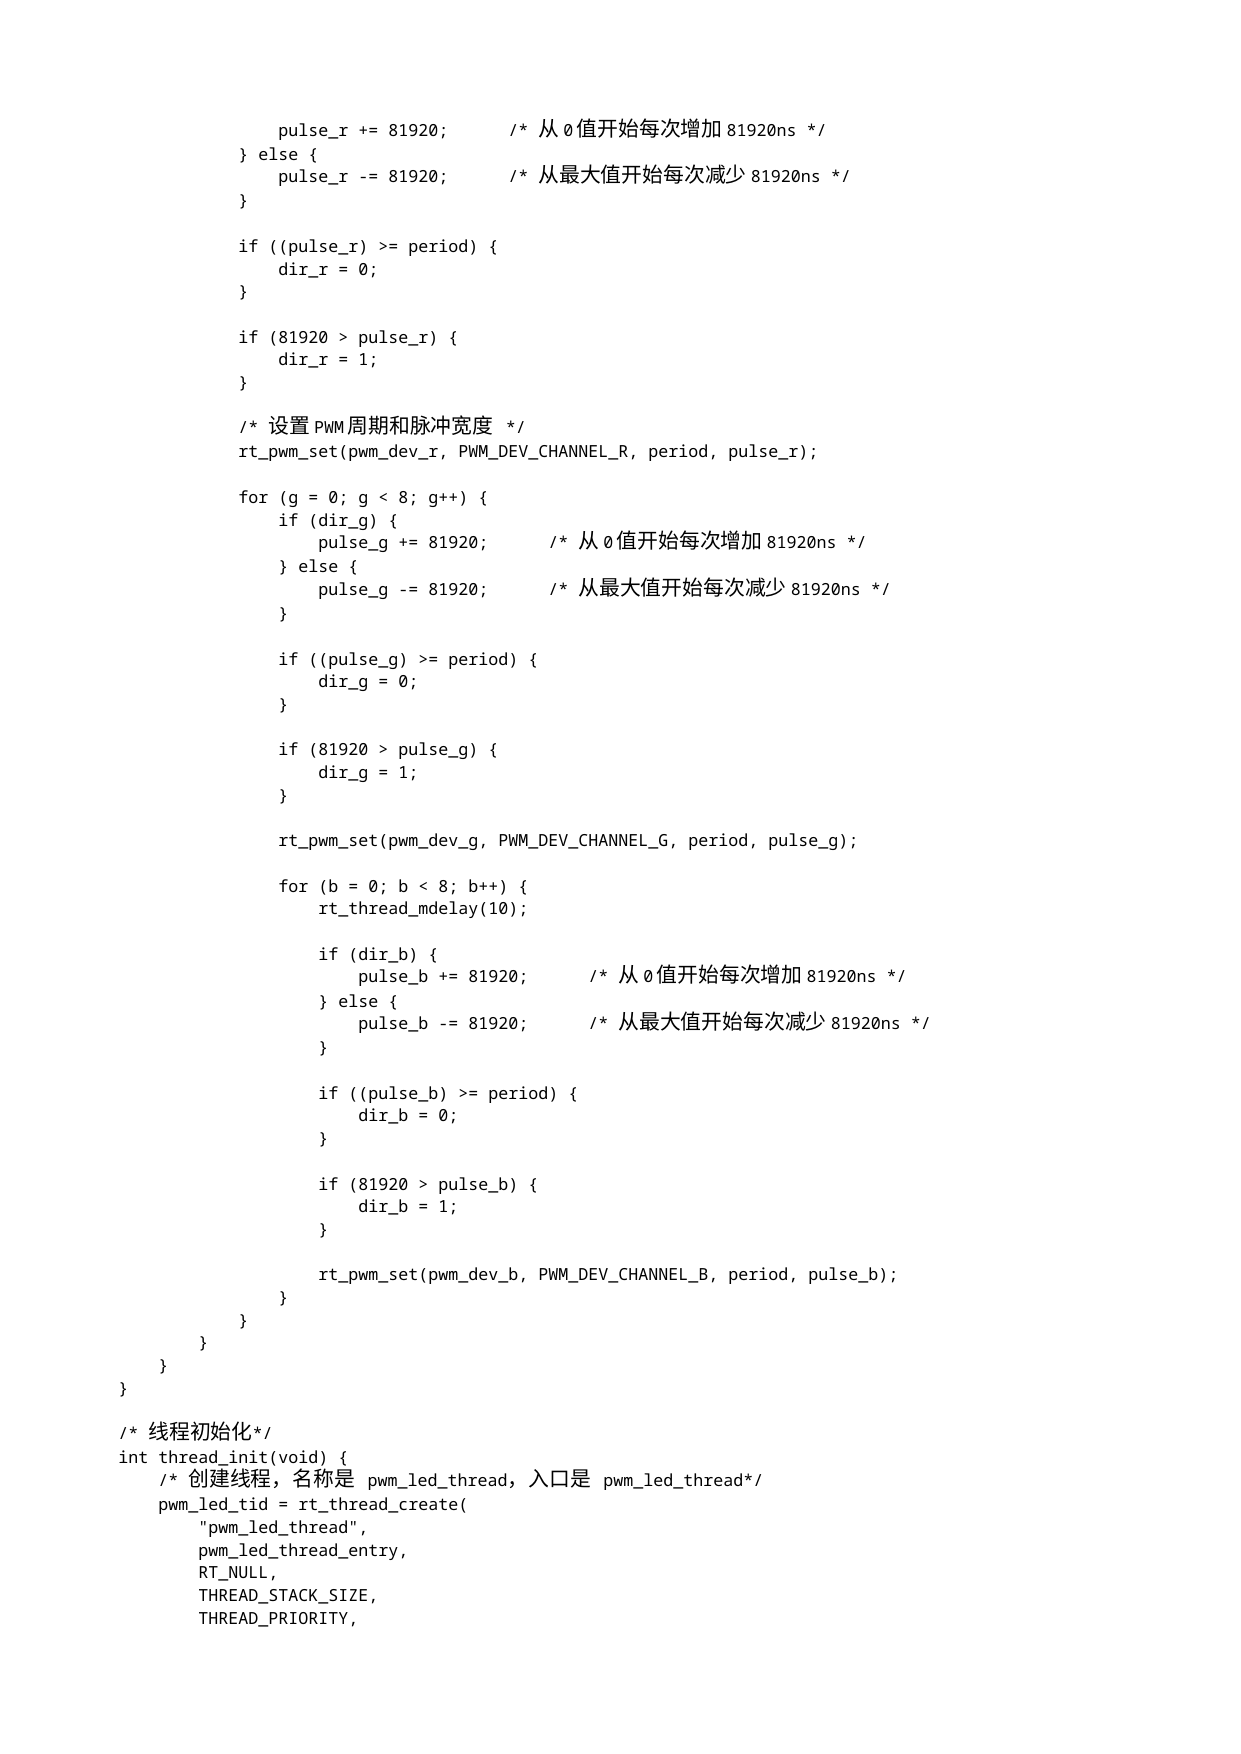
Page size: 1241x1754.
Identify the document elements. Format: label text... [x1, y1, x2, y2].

text pulse_r += 81920; /* 从0值开始每次增加81920ns */ [118, 118, 1122, 142]
text } [118, 1354, 1122, 1377]
text "pwm_led_thread", [118, 1516, 1122, 1538]
text dir_g = 1; [118, 761, 1122, 783]
text } else { [118, 555, 1122, 578]
text rt_thread_mdelay(10); [118, 897, 1122, 920]
text } [118, 189, 1122, 212]
text pulse_r -= 81920; /* 从最大值开始每次减少81920ns */ [118, 165, 1122, 189]
text if (81920 > pulse_r) { [118, 325, 1122, 348]
text } [118, 1036, 1122, 1059]
text } else { [118, 142, 1122, 165]
text } [118, 602, 1122, 624]
text dir_b = 1; [118, 1195, 1122, 1218]
text /* 设置PWM周期和脉冲宽度 */ [118, 416, 1122, 440]
text } [118, 1377, 1122, 1399]
text dir_b = 0; [118, 1104, 1122, 1127]
text pwm_led_thread_entry, [118, 1538, 1122, 1561]
text pulse_b -= 81920; /* 从最大值开始每次减少81920ns */ [118, 1012, 1122, 1036]
text if ((pulse_r) >= period) { [118, 234, 1122, 257]
text } [118, 280, 1122, 302]
text THREAD_STACK_SIZE, [118, 1584, 1122, 1606]
text RT_NULL, [118, 1561, 1122, 1584]
text } [118, 371, 1122, 393]
text if (dir_b) { [118, 942, 1122, 965]
text /* 线程初始化*/ [118, 1422, 1122, 1446]
text } [118, 1218, 1122, 1240]
text } [118, 693, 1122, 715]
text rt_pwm_set(pwm_dev_g, PWM_DEV_CHANNEL_G, period, pulse_g); [118, 829, 1122, 852]
text int thread_init(void) { [118, 1446, 1122, 1469]
text pwm_led_tid = rt_thread_create( [118, 1493, 1122, 1516]
text } else { [118, 989, 1122, 1012]
text } [118, 1286, 1122, 1308]
text if (dir_g) { [118, 508, 1122, 531]
text pulse_g += 81920; /* 从0值开始每次增加81920ns */ [118, 531, 1122, 555]
text dir_r = 1; [118, 348, 1122, 371]
text rt_pwm_set(pwm_dev_b, PWM_DEV_CHANNEL_B, period, pulse_b); [118, 1263, 1122, 1286]
text if (81920 > pulse_g) { [118, 738, 1122, 761]
text } [118, 1308, 1122, 1331]
text pulse_g -= 81920; /* 从最大值开始每次减少81920ns */ [118, 578, 1122, 602]
text dir_g = 0; [118, 670, 1122, 693]
text for (g = 0; g < 8; g++) { [118, 486, 1122, 508]
text for (b = 0; b < 8; b++) { [118, 874, 1122, 897]
text if ((pulse_g) >= period) { [118, 647, 1122, 670]
text } [118, 783, 1122, 806]
text if ((pulse_b) >= period) { [118, 1081, 1122, 1104]
text } [118, 1127, 1122, 1149]
text } [118, 1331, 1122, 1354]
text THREAD_PRIORITY, [118, 1606, 1122, 1629]
text if (81920 > pulse_b) { [118, 1172, 1122, 1195]
text rt_pwm_set(pwm_dev_r, PWM_DEV_CHANNEL_R, period, pulse_r); [118, 440, 1122, 463]
text /* 创建线程，名称是 pwm_led_thread，入口是 pwm_led_thread*/ [118, 1469, 1122, 1493]
text dir_r = 0; [118, 257, 1122, 280]
text pulse_b += 81920; /* 从0值开始每次增加81920ns */ [118, 965, 1122, 989]
